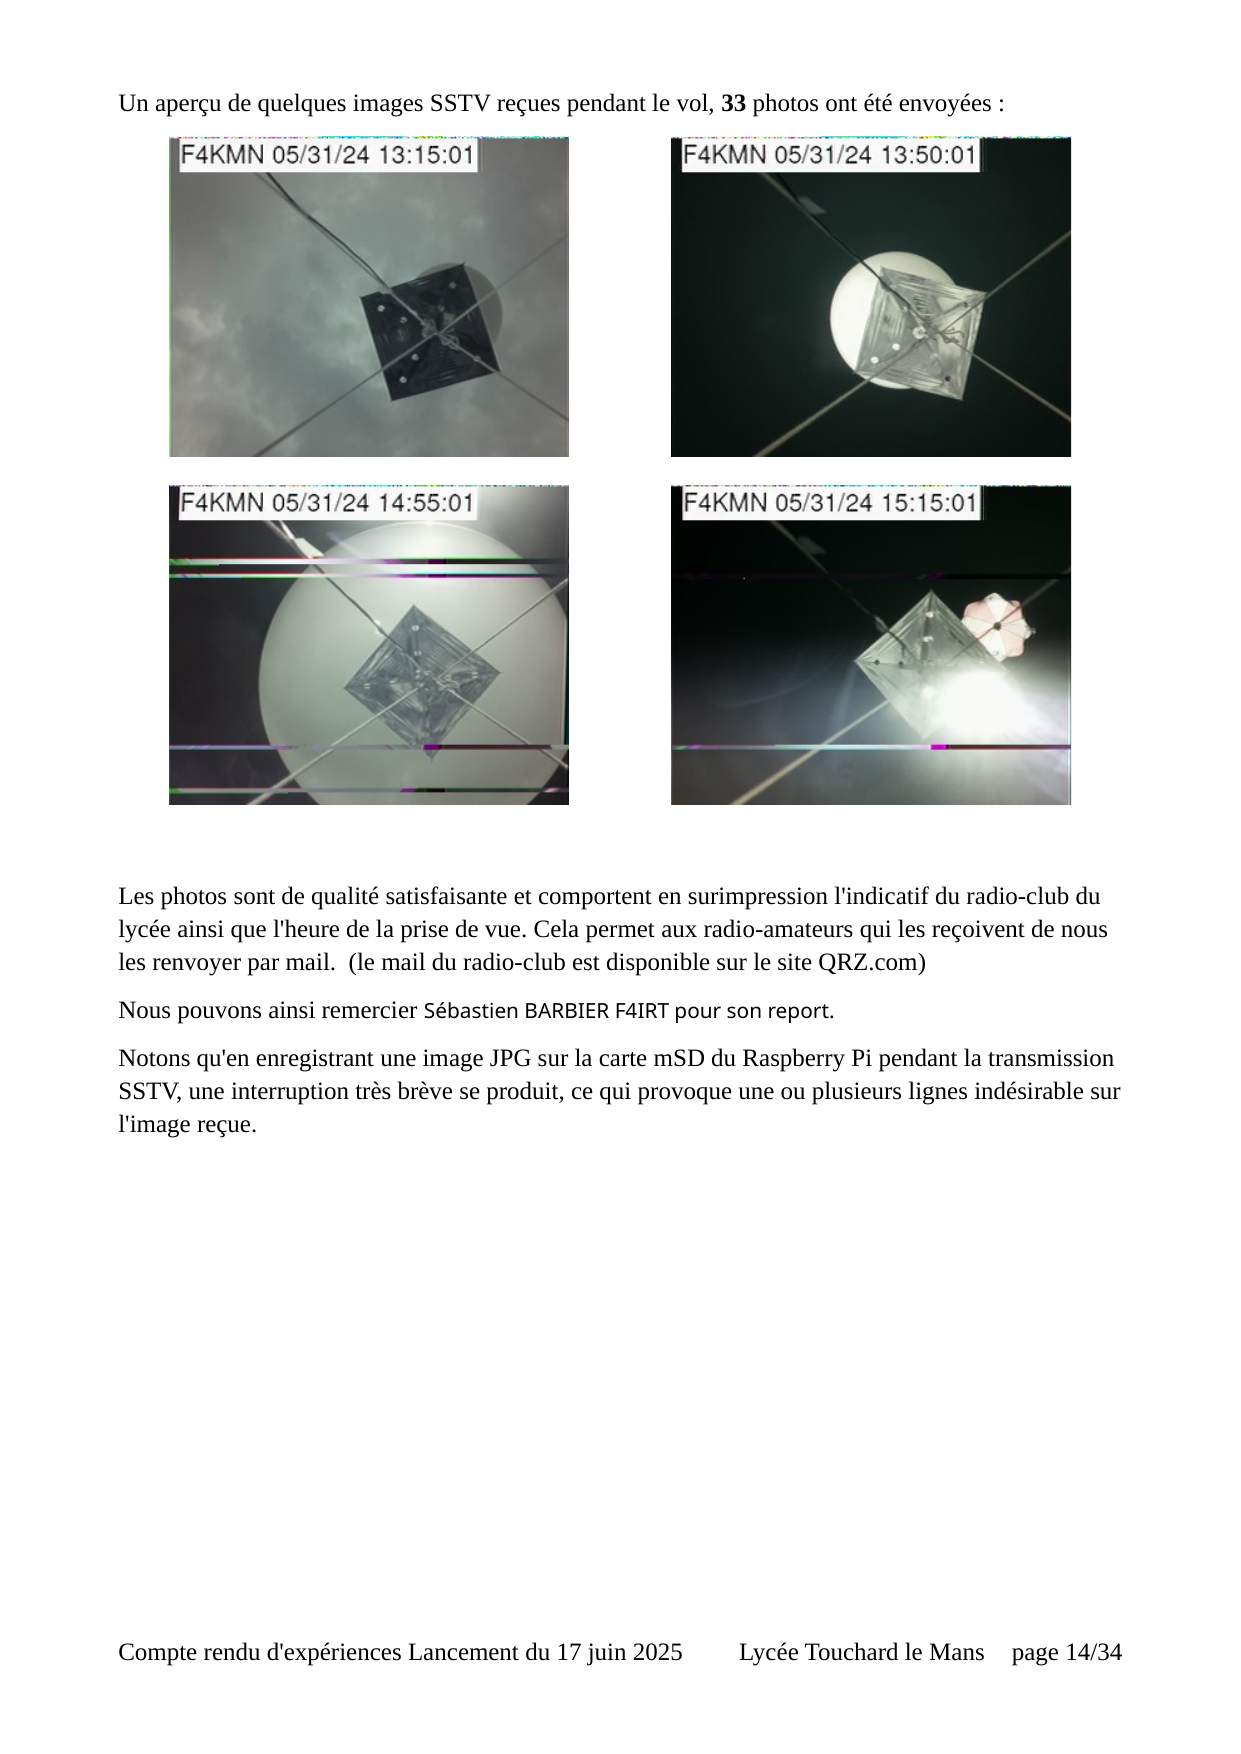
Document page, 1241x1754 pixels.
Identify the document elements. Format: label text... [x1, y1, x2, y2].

table_header [620, 136, 1122, 485]
picture [169, 136, 569, 457]
text Un aperçu de quelques images SSTV reçues pendant le vol, 33 photos ont été envoyées : [118, 88, 1122, 117]
text Nous pouvons ainsi remercier Sébastien BARBIER F4IRT pour son report. [118, 995, 1122, 1024]
picture [169, 485, 569, 805]
picture [671, 485, 1072, 805]
table_cell [620, 485, 1122, 834]
table_header [118, 136, 620, 485]
text Les photos sont de qualité satisfaisante et comportent en surimpression l'indicatif du radio-club du lycée ainsi que l'heure de la prise de vue. Cela permet aux radio-amateurs qui les reçoivent de nous les renvoyer par mail. (le mail du radio-club est disponible sur le site QRZ.com) [118, 881, 1122, 976]
table_cell [118, 485, 620, 834]
picture [671, 136, 1072, 457]
text Notons qu'en enregistrant une image JPG sur la carte mSD du Raspberry Pi pendant la transmission SSTV, une interruption très brève se produit, ce qui provoque une ou plusieurs lignes indésirable sur l'image reçue. [118, 1043, 1122, 1138]
